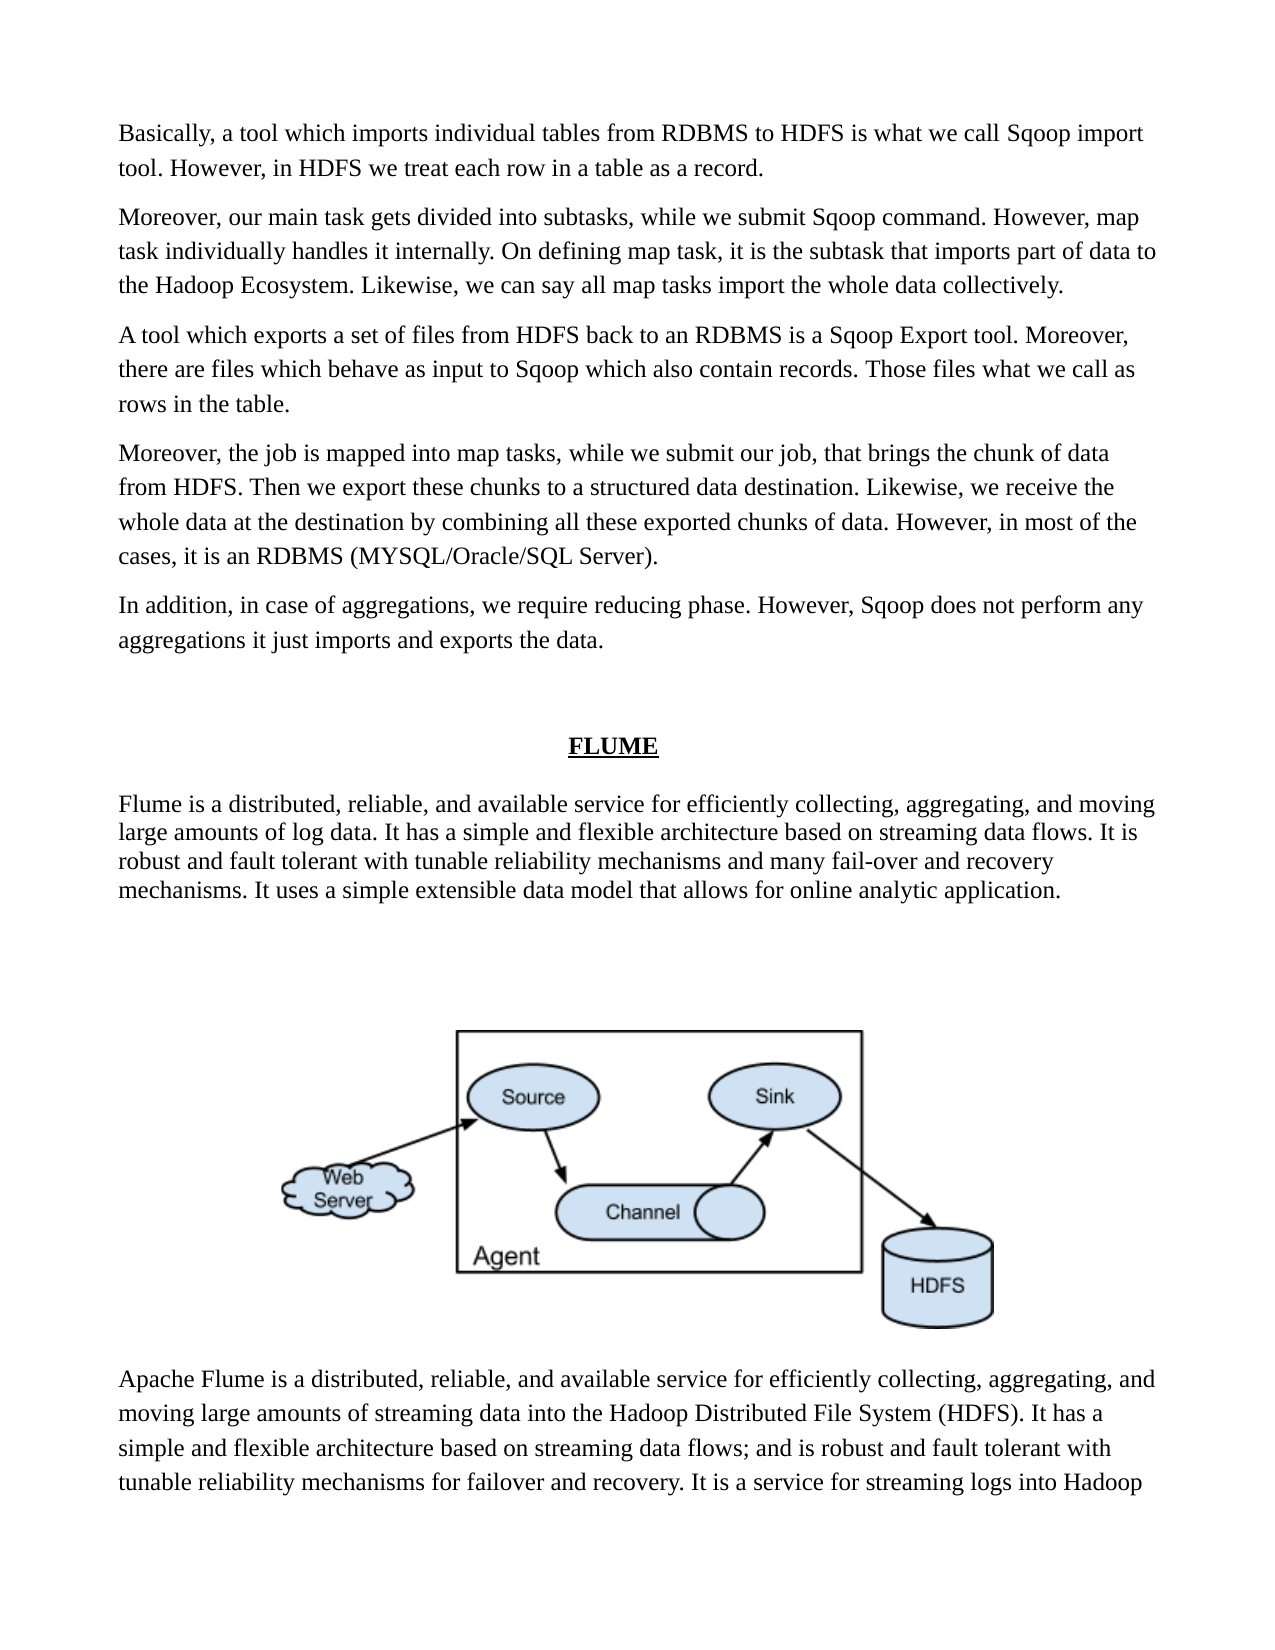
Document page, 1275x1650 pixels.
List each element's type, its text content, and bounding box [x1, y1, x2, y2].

text Moreover, our main task gets divided into subtasks, while we submit Sqoop command. However, map task individually handles it internally. On defining map task, it is the subtask that imports part of data to the Hadoop Ecosystem. Likewise, we can say all map tasks import the whole data collectively. [118, 202, 1157, 299]
picture [281, 1030, 994, 1329]
text FLUME [118, 731, 1157, 760]
text Apache Flume is a distributed, reliable, and available service for efficiently collecting, aggregating, and moving large amounts of streaming data into the Hadoop Distributed File System (HDFS). It has a simple and flexible architecture based on streaming data flows; and is robust and fault tolerant with tunable reliability mechanisms for failover and recovery. It is a service for streaming logs into Hadoop [118, 1364, 1157, 1496]
text Flume is a distributed, reliable, and available service for efficiently collecting, aggregating, and moving large amounts of log data. It has a simple and flexible architecture based on streaming data flows. It is robust and fault tolerant with tunable reliability mechanisms and many fail-over and recovery mechanisms. It uses a simple extensible data model that allows for online analytic application. [118, 789, 1157, 904]
text A tool which exports a set of files from HDFS back to an RDBMS is a Sqoop Export tool. Moreover, there are files which behave as input to Sqoop which also contain records. Those files what we call as rows in the table. [118, 320, 1157, 417]
text In addition, in case of aggregations, we require reducing phase. However, Sqoop does not perform any aggregations it just imports and exports the data. [118, 590, 1157, 653]
text Moreover, the job is mapped into map tasks, while we submit our job, that brings the chunk of data from HDFS. Then we export these chunks to a structured data destination. Likewise, we receive the whole data at the destination by combining all these exported chunks of data. However, in most of the cases, it is an RDBMS (MYSQL/Oracle/SQL Server). [118, 438, 1157, 570]
text Basically, a tool which imports individual tables from RDBMS to HDFS is what we call Sqoop import tool. However, in HDFS we treat each row in a table as a record. [118, 118, 1157, 181]
